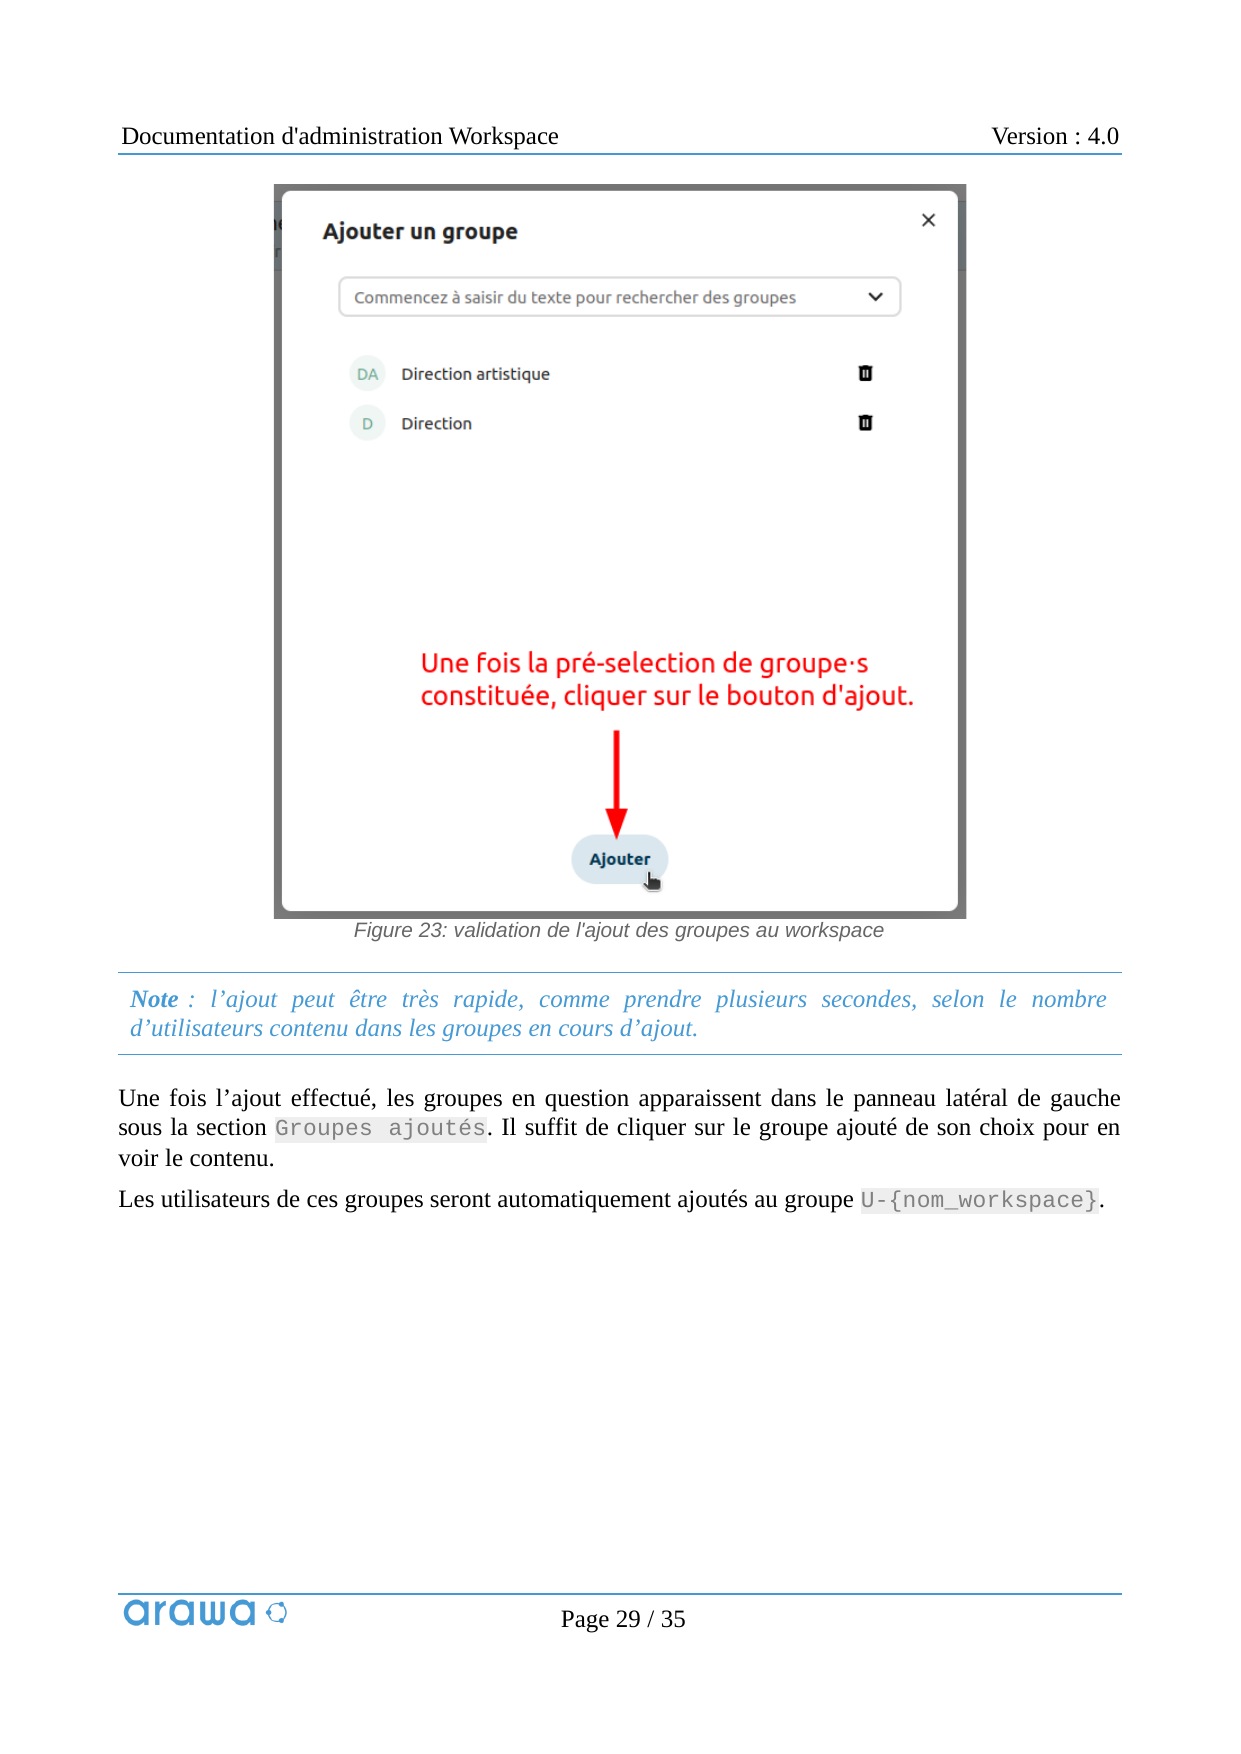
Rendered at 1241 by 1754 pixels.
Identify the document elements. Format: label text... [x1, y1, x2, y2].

text Une fois l’ajout effectué, les groupes en question apparaissent dans le panneau latéral de gauche sous la section Groupes ajoutés. Il suffit de cliquer sur le groupe ajouté de son choix pour en voir le contenu. [118, 1083, 1122, 1172]
text Note : l’ajout peut être très rapide, comme prendre plusieurs secondes, selon le nombre d’utilisateurs contenu dans les groupes en cours d’ajout. [118, 973, 1122, 1054]
text Figure 23: validation de l'ajout des groupes au workspace [274, 919, 966, 942]
text Les utilisateurs de ces groupes seront automatiquement ajoutés au groupe U-{nom_workspace}. [118, 1184, 1122, 1214]
picture [121, 1597, 290, 1628]
picture [273, 184, 967, 919]
